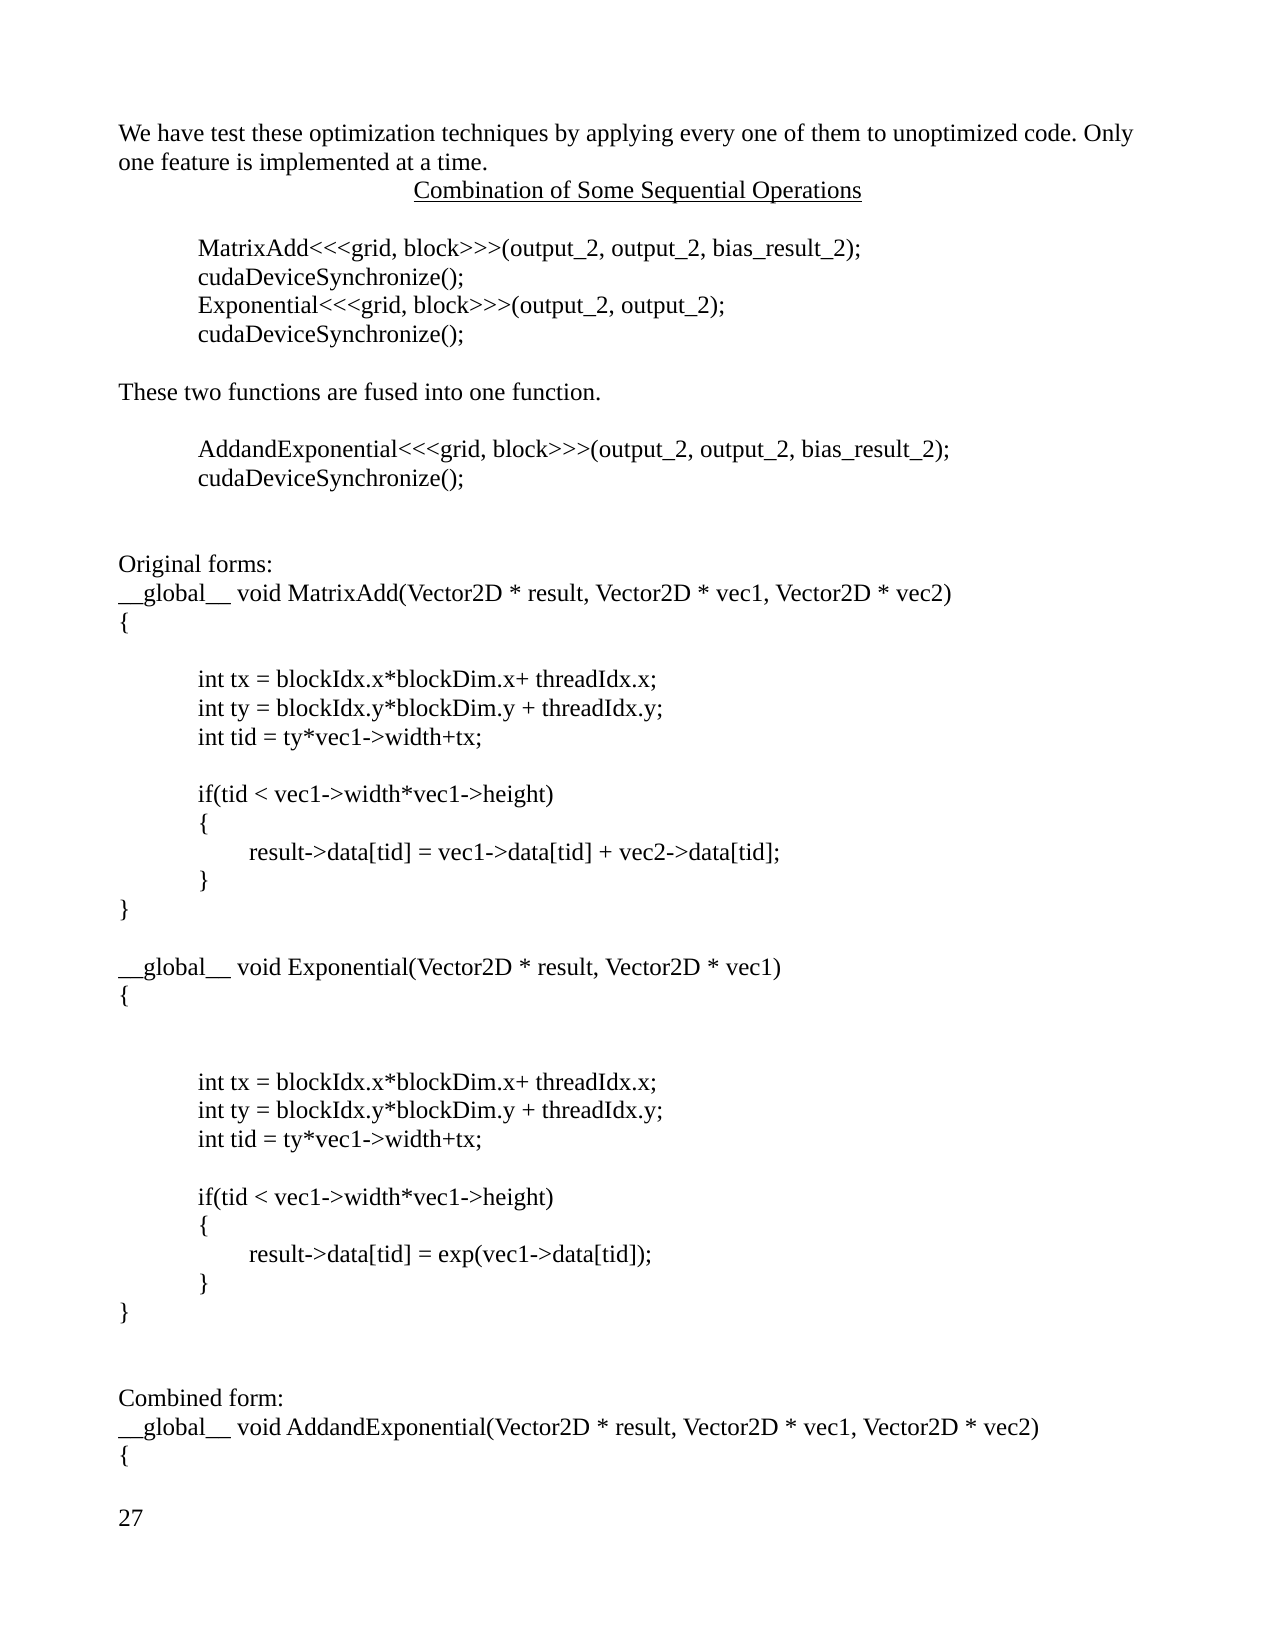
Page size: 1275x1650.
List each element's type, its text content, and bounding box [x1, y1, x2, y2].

text Combined form: [118, 1383, 1157, 1412]
text Combination of Some Sequential Operations [118, 176, 1157, 204]
text cudaDeviceSynchronize(); [118, 463, 1157, 492]
text result->data[tid] = vec1->data[tid] + vec2->data[tid]; [118, 837, 1157, 866]
text result->data[tid] = exp(vec1->data[tid]); [118, 1239, 1157, 1268]
text { [118, 1441, 1157, 1469]
text MatrixAdd<<<grid, block>>>(output_2, output_2, bias_result_2); [118, 233, 1157, 262]
text } [118, 894, 1157, 923]
text int tid = ty*vec1->width+tx; [118, 1124, 1157, 1153]
text We have test these optimization techniques by applying every one of them to unoptimized code. Only one feature is implemented at a time. [118, 118, 1157, 176]
text These two functions are fused into one function. [118, 377, 1157, 406]
text cudaDeviceSynchronize(); [118, 319, 1157, 348]
text { [118, 1211, 1157, 1239]
text } [118, 866, 1157, 894]
text if(tid < vec1->width*vec1->height) [118, 779, 1157, 808]
text __global__ void AddandExponential(Vector2D * result, Vector2D * vec1, Vector2D * vec2) [118, 1412, 1157, 1441]
text Exponential<<<grid, block>>>(output_2, output_2); [118, 291, 1157, 319]
text __global__ void MatrixAdd(Vector2D * result, Vector2D * vec1, Vector2D * vec2) [118, 578, 1157, 607]
text AddandExponential<<<grid, block>>>(output_2, output_2, bias_result_2); [118, 434, 1157, 463]
text if(tid < vec1->width*vec1->height) [118, 1182, 1157, 1211]
text { [118, 607, 1157, 636]
text { [118, 808, 1157, 837]
text cudaDeviceSynchronize(); [118, 262, 1157, 291]
text int ty = blockIdx.y*blockDim.y + threadIdx.y; [118, 693, 1157, 722]
text int tx = blockIdx.x*blockDim.x+ threadIdx.x; [118, 664, 1157, 693]
text { [118, 981, 1157, 1009]
text } [118, 1297, 1157, 1326]
text } [118, 1268, 1157, 1297]
text int tx = blockIdx.x*blockDim.x+ threadIdx.x; [118, 1067, 1157, 1096]
text Original forms: [118, 549, 1157, 578]
text __global__ void Exponential(Vector2D * result, Vector2D * vec1) [118, 952, 1157, 981]
text int ty = blockIdx.y*blockDim.y + threadIdx.y; [118, 1096, 1157, 1124]
text int tid = ty*vec1->width+tx; [118, 722, 1157, 751]
